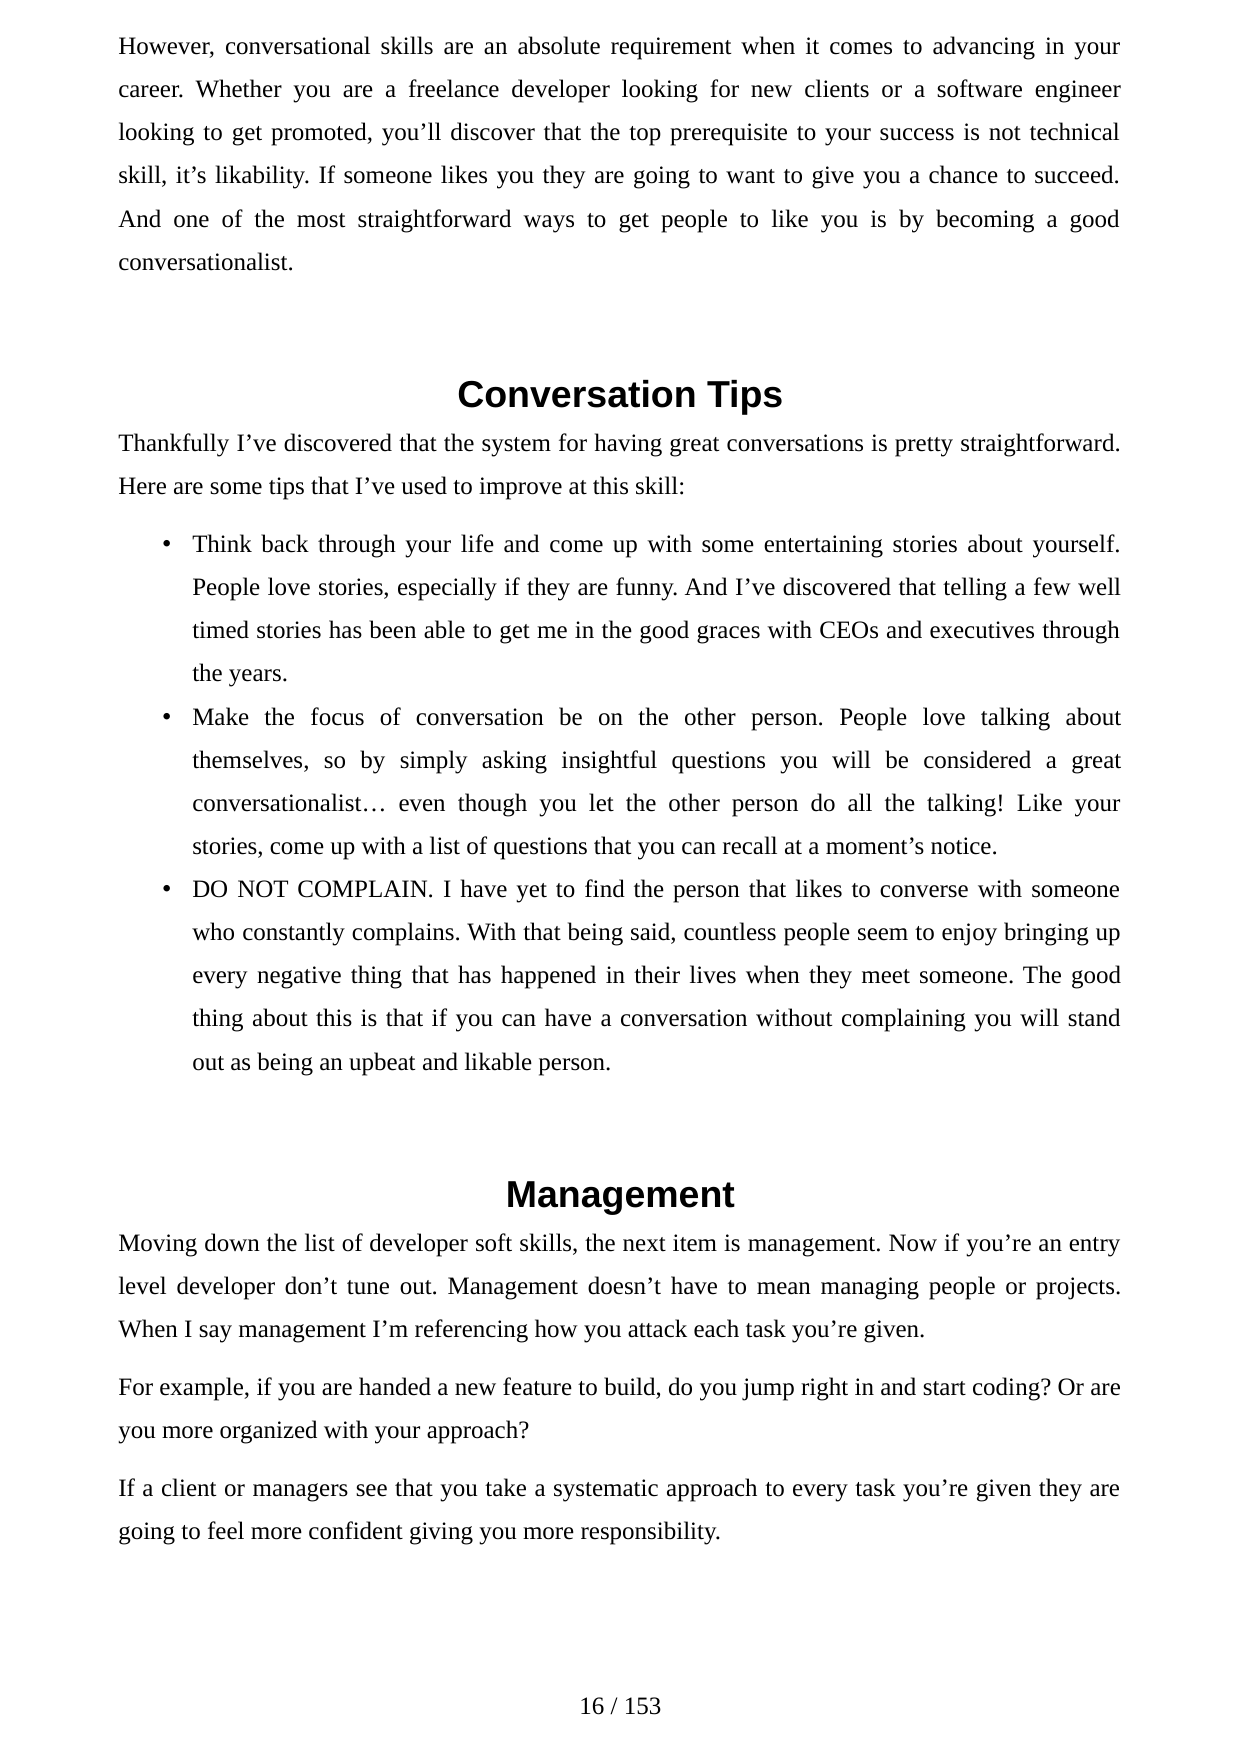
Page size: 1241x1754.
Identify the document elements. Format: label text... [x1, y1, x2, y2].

subtitle Conversation Tips [118, 373, 1122, 416]
text For example, if you are handed a new feature to build, do you jump right in and start coding? Or are you more organized with your approach? [118, 1372, 1122, 1444]
text If a client or managers see that you take a systematic approach to every task you’re given they are going to feel more confident giving you more responsibility. [118, 1473, 1122, 1545]
text Moving down the list of developer soft skills, the next item is management. Now if you’re an entry level developer don’t tune out. Management doesn’t have to mean managing people or projects. When I say management I’m referencing how you attack each task you’re given. [118, 1228, 1122, 1343]
list DO NOT COMPLAIN. I have yet to find the person that likes to converse with someone who constantly complains. With that being said, countless people seem to enjoy bringing up every negative thing that has happened in their lives when they meet someone. The good thing about this is that if you can have a conversation without complaining you will stand out as being an upbeat and likable person. [162, 874, 1122, 1075]
text Thankfully I’ve discovered that the system for having great conversations is pretty straightforward. Here are some tips that I’ve used to improve at this skill: [118, 428, 1122, 500]
text However, conversational skills are an absolute requirement when it comes to advancing in your career. Whether you are a freelance developer looking for new clients or a software engineer looking to get promoted, you’ll discover that the top prerequisite to your success is not technical skill, it’s likability. If someone likes you they are going to want to give you a chance to succeed. And one of the most straightforward ways to get people to like you is by becoming a good conversationalist. [118, 31, 1122, 276]
list Make the focus of conversation be on the other person. People love talking about themselves, so by simply asking insightful questions you will be considered a great conversationalist… even though you let the other person do all the talking! Like your stories, come up with a list of questions that you can recall at a moment’s notice. [162, 702, 1122, 860]
list Think back through your life and come up with some entertaining stories about yourself. People love stories, especially if they are funny. And I’ve discovered that telling a few well timed stories has been able to get me in the good graces with CEOs and executives through the years. [162, 529, 1122, 687]
subtitle Management [118, 1172, 1122, 1216]
